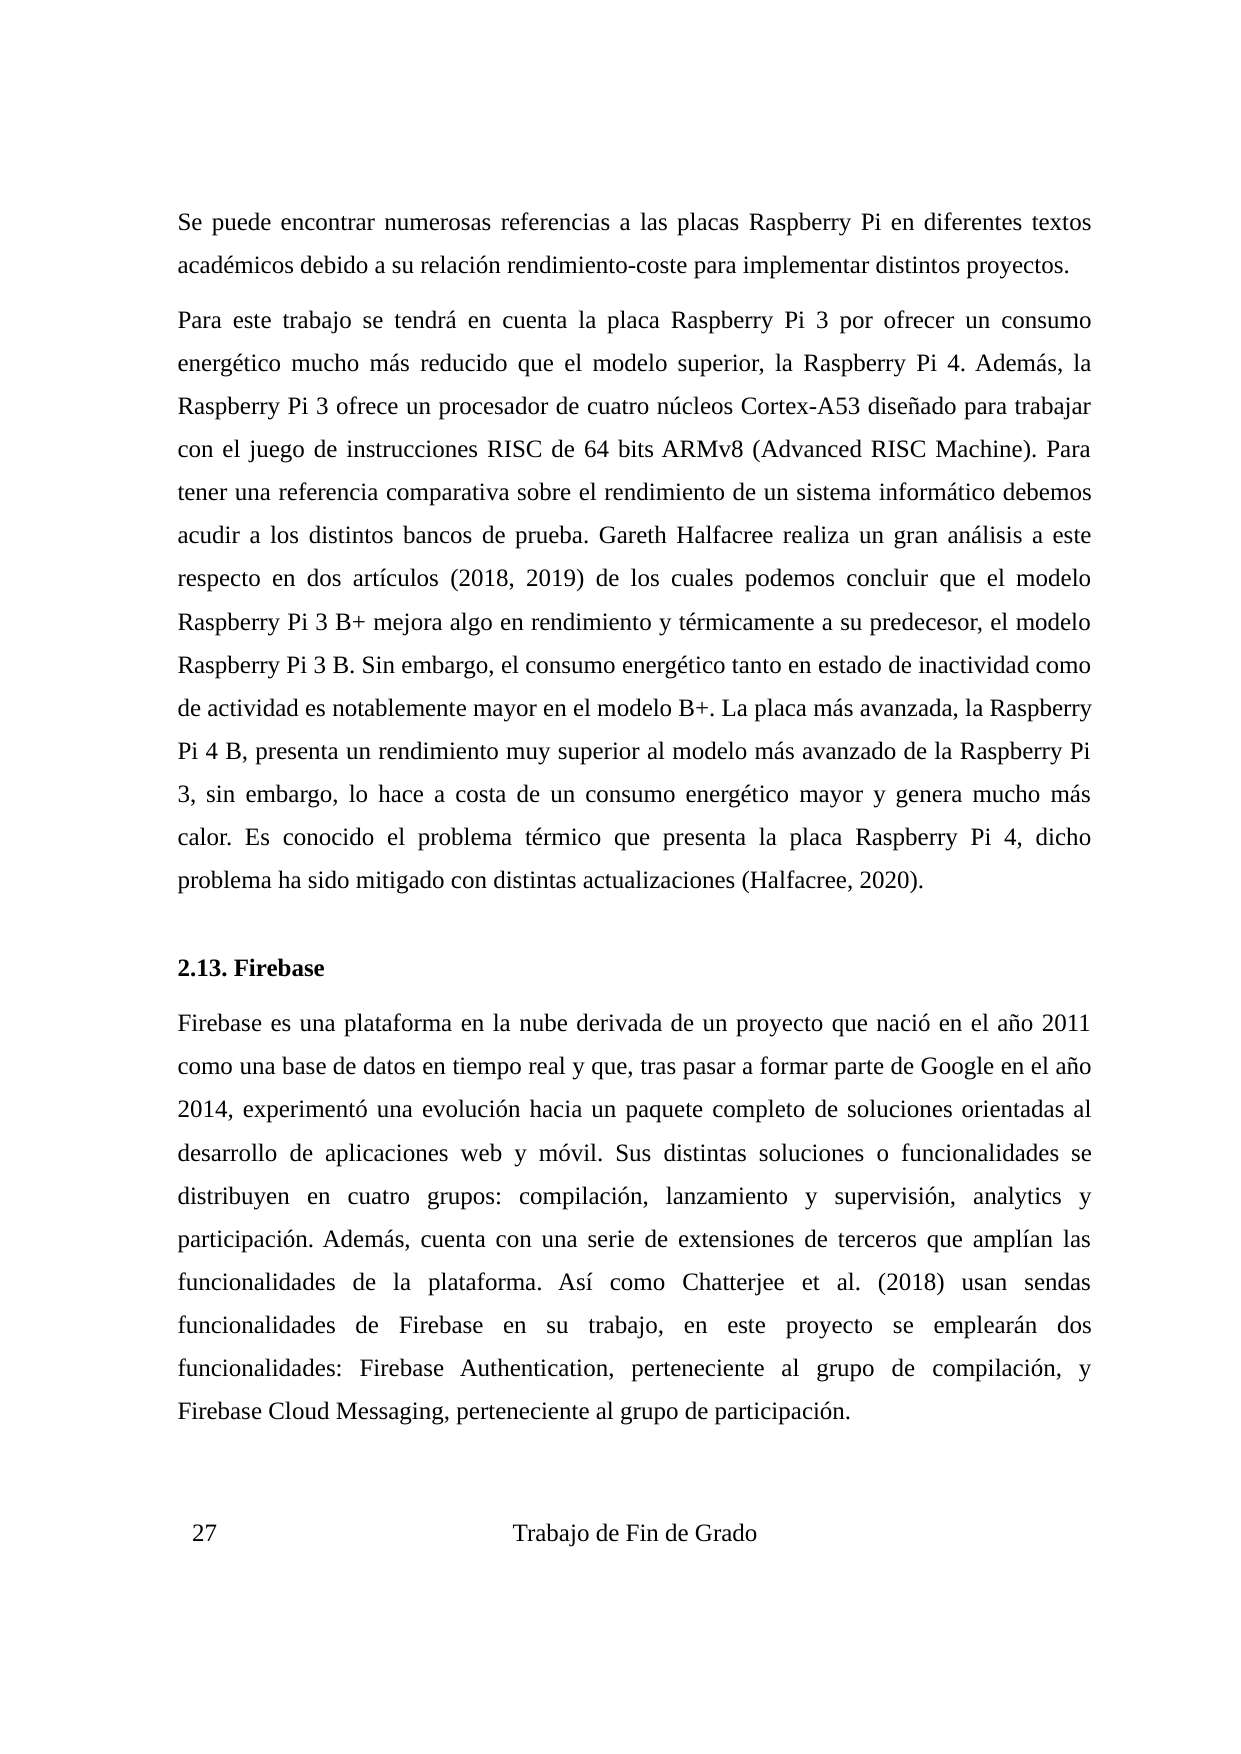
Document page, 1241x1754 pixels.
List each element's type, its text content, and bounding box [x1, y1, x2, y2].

subtitle 2.13. Firebase [177, 953, 1092, 981]
text Se puede encontrar numerosas referencias a las placas Raspberry Pi en diferentes textos académicos debido a su relación rendimiento-coste para implementar distintos proyectos. [177, 207, 1092, 278]
text Para este trabajo se tendrá en cuenta la placa Raspberry Pi 3 por ofrecer un consumo energético mucho más reducido que el modelo superior, la Raspberry Pi 4. Además, la Raspberry Pi 3 ofrece un procesador de cuatro núcleos Cortex-A53 diseñado para trabajar con el juego de instrucciones RISC de 64 bits ARMv8 (Advanced RISC Machine). Para tener una referencia comparativa sobre el rendimiento de un sistema informático debemos acudir a los distintos bancos de prueba. Gareth Halfacree realiza un gran análisis a este respecto en dos artículos (2018, 2019) de los cuales podemos concluir que el modelo Raspberry Pi 3 B+ mejora algo en rendimiento y térmicamente a su predecesor, el modelo Raspberry Pi 3 B. Sin embargo, el consumo energético tanto en estado de inactividad como de actividad es notablemente mayor en el modelo B+. La placa más avanzada, la Raspberry Pi 4 B, presenta un rendimiento muy superior al modelo más avanzado de la Raspberry Pi 3, sin embargo, lo hace a costa de un consumo energético mayor y genera mucho más calor. Es conocido el problema térmico que presenta la placa Raspberry Pi 4, dicho problema ha sido mitigado con distintas actualizaciones (Halfacree, 2020). [177, 305, 1092, 894]
text Firebase es una plataforma en la nube derivada de un proyecto que nació en el año 2011 como una base de datos en tiempo real y que, tras pasar a formar parte de Google en el año 2014, experimentó una evolución hacia un paquete completo de soluciones orientadas al desarrollo de aplicaciones web y móvil. Sus distintas soluciones o funcionalidades se distribuyen en cuatro grupos: compilación, lanzamiento y supervisión, analytics y participación. Además, cuenta con una serie de extensiones de terceros que amplían las funcionalidades de la plataforma. Así como Chatterjee et al. (2018) usan sendas funcionalidades de Firebase en su trabajo, en este proyecto se emplearán dos funcionalidades: Firebase Authentication, perteneciente al grupo de compilación, y Firebase Cloud Messaging, perteneciente al grupo de participación. [177, 1008, 1092, 1425]
